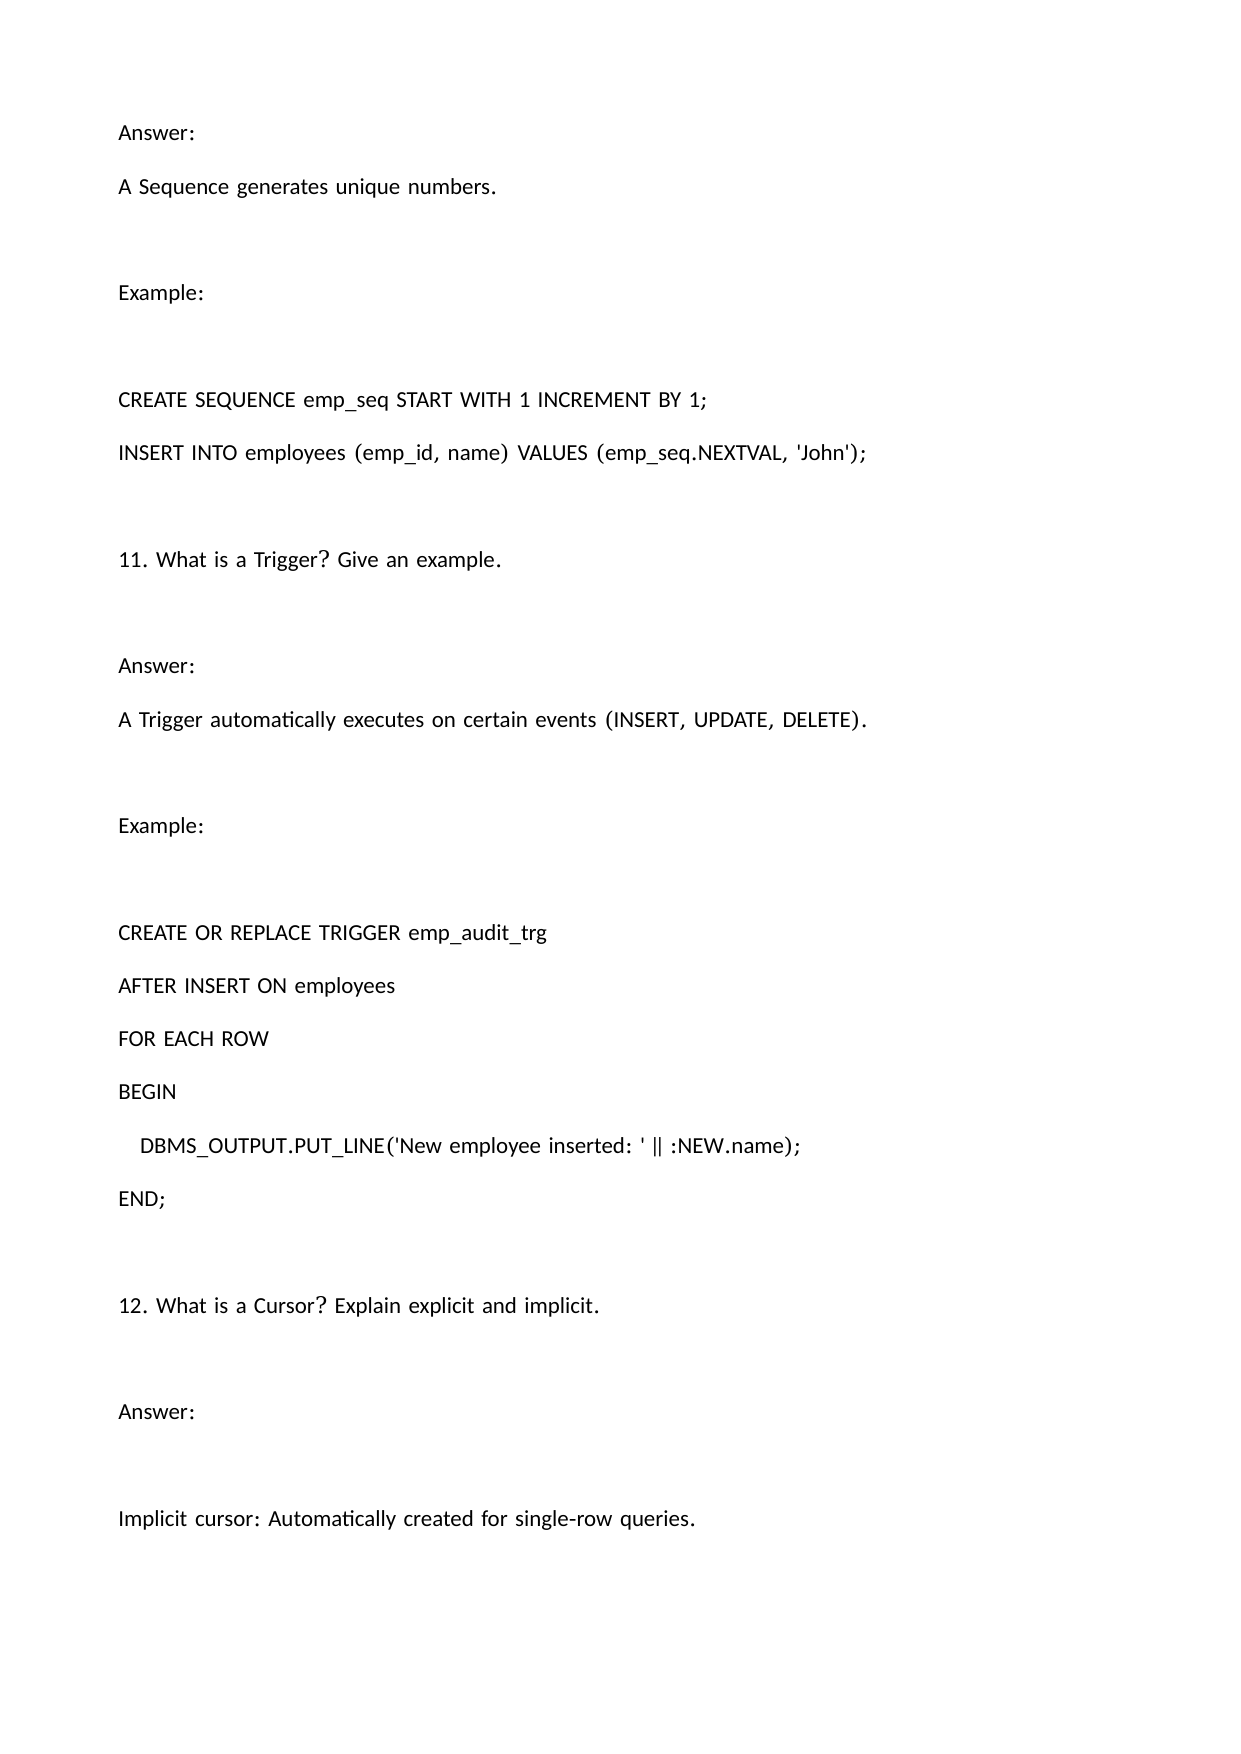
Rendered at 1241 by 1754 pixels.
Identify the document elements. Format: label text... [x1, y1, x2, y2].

text Answer: [118, 651, 1122, 679]
text BEGIN [118, 1077, 1122, 1106]
text INSERT INTO employees (emp_id, name) VALUES (emp_seq.NEXTVAL, 'John'); [118, 438, 1122, 466]
text CREATE SEQUENCE emp_seq START WITH 1 INCREMENT BY 1; [118, 384, 1122, 413]
text A Sequence generates unique numbers. [118, 172, 1122, 200]
text Implicit cursor: Automatically created for single-row queries. [118, 1503, 1122, 1532]
text 11. What is a Trigger? Give an example. [118, 544, 1122, 573]
text AFTER INSERT ON employees [118, 971, 1122, 999]
text Example: [118, 811, 1122, 839]
text Answer: [118, 1397, 1122, 1425]
text END; [118, 1184, 1122, 1212]
text DBMS_OUTPUT.PUT_LINE('New employee inserted: ' || :NEW.name); [118, 1131, 1122, 1159]
text Example: [118, 278, 1122, 306]
text 12. What is a Cursor? Explain explicit and implicit. [118, 1290, 1122, 1319]
text FOR EACH ROW [118, 1024, 1122, 1052]
text Answer: [118, 118, 1122, 147]
text A Trigger automatically executes on certain events (INSERT, UPDATE, DELETE). [118, 704, 1122, 733]
text CREATE OR REPLACE TRIGGER emp_audit_trg [118, 917, 1122, 946]
